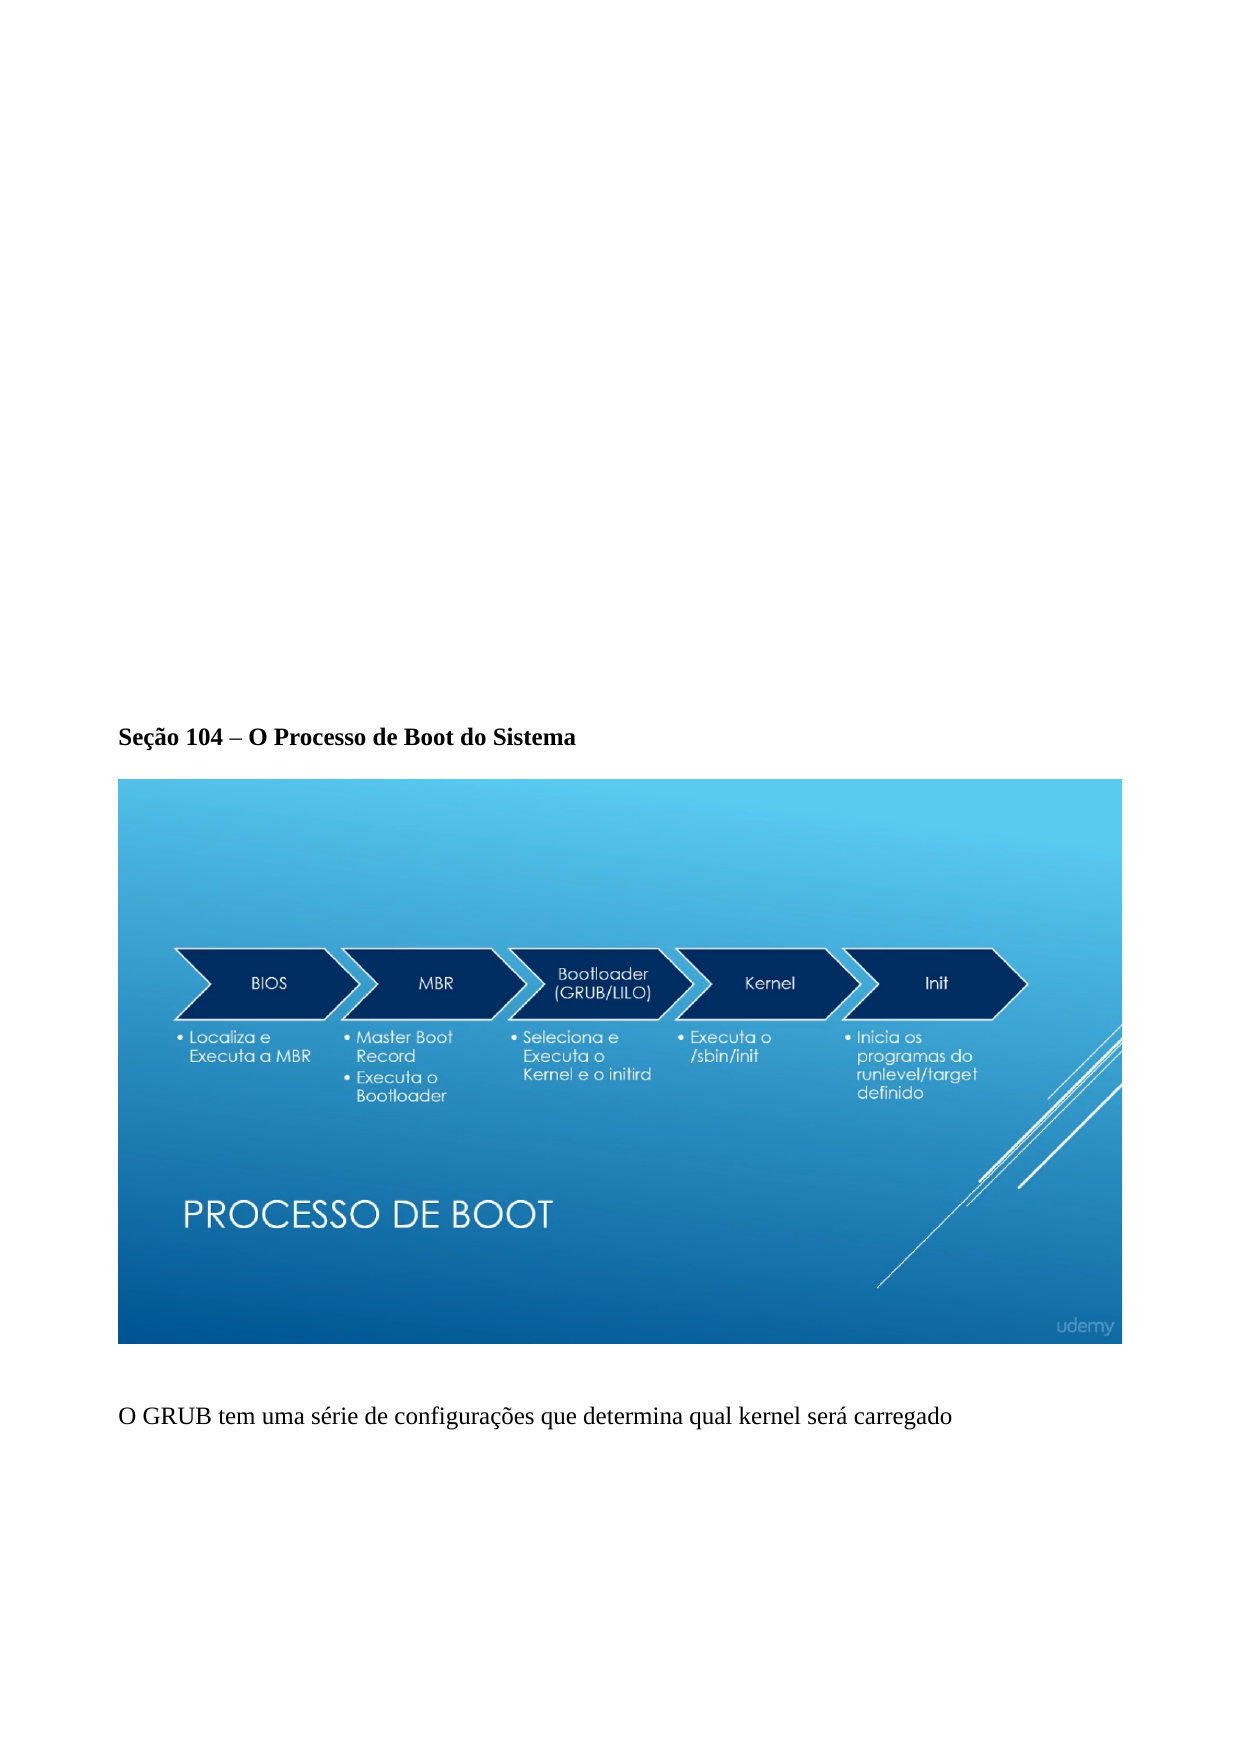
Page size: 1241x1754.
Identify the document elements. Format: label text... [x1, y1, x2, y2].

text O GRUB tem uma série de configurações que determina qual kernel será carregado [118, 1401, 1122, 1430]
picture [118, 779, 1123, 1344]
text Seção 104 – O Processo de Boot do Sistema [118, 722, 1122, 751]
